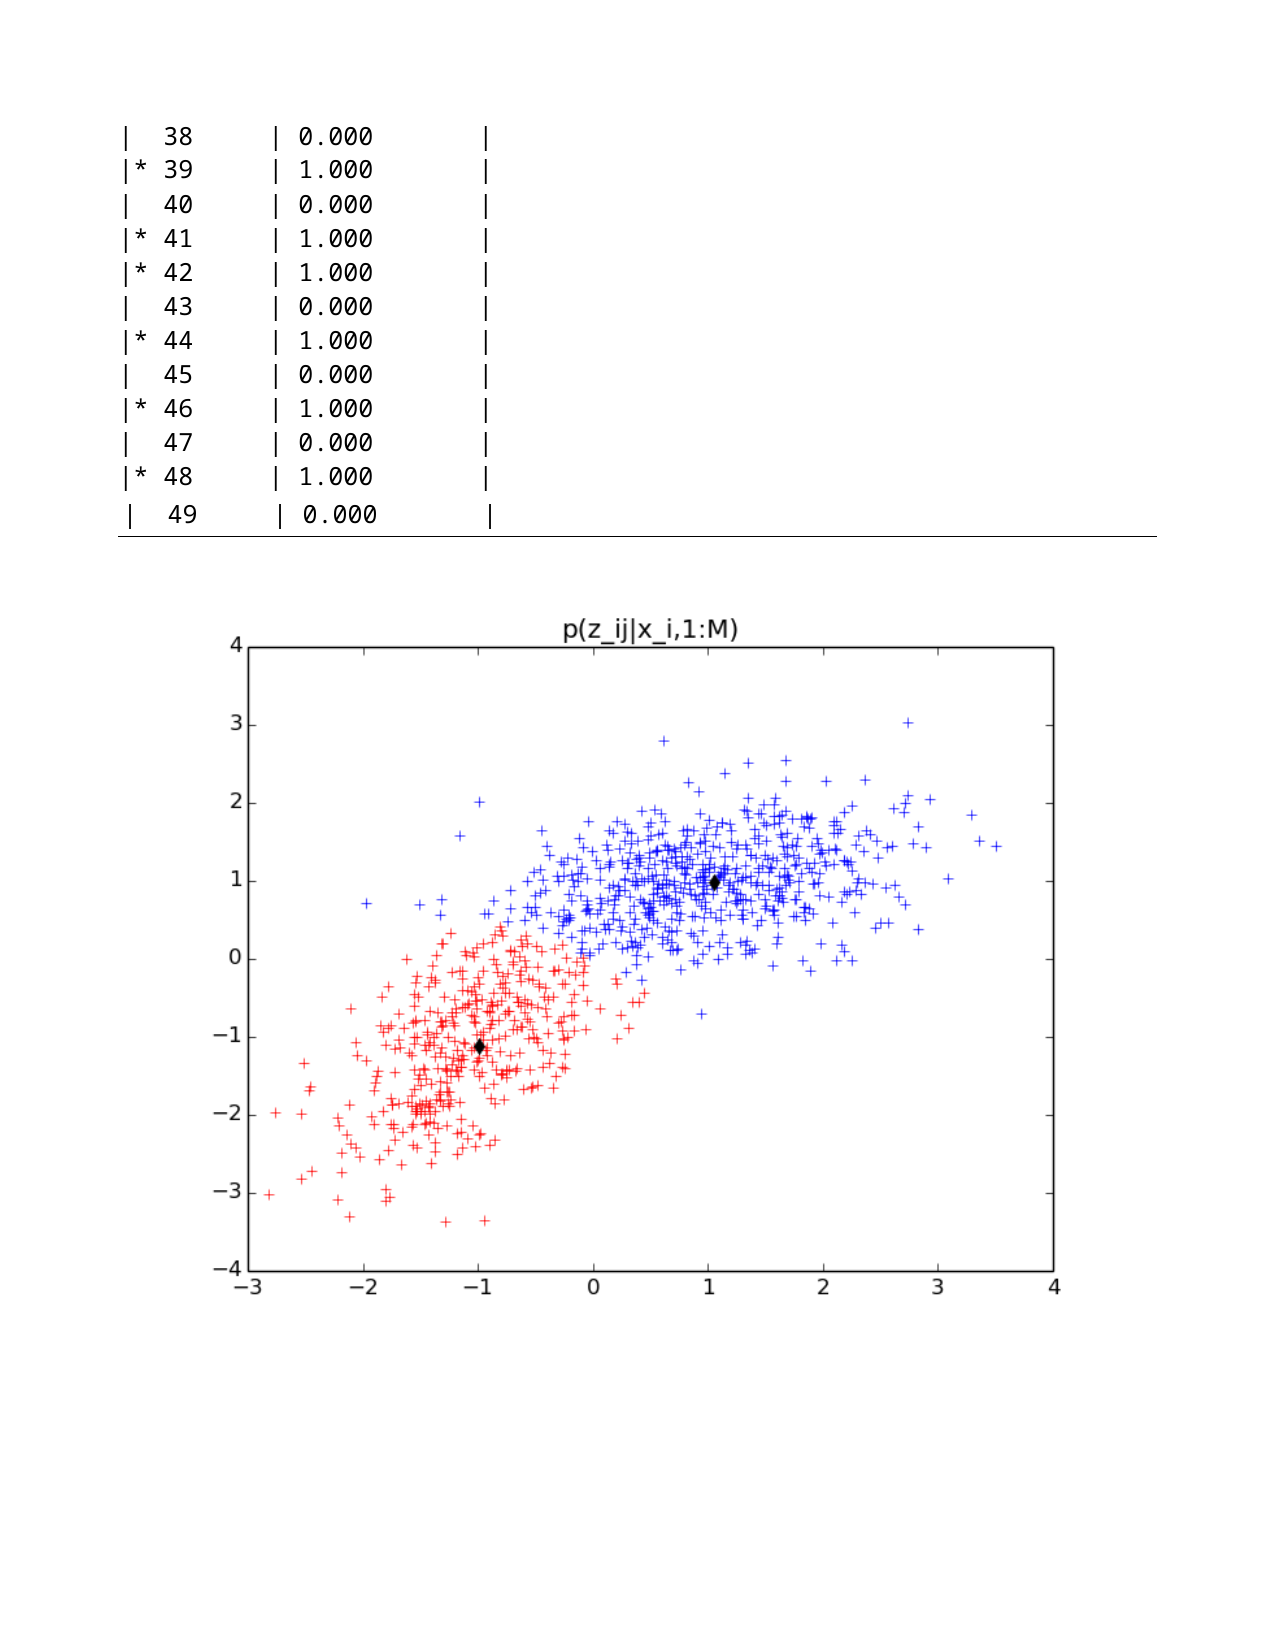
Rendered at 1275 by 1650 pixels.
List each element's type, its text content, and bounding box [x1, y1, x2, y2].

text | 45 | 0.000 | [118, 357, 1157, 391]
text | 43 | 0.000 | [118, 288, 1157, 322]
text | 38 | 0.000 | [118, 118, 1157, 152]
text |* 44 | 1.000 | [118, 322, 1157, 357]
text |* 41 | 1.000 | [118, 220, 1157, 254]
text | 47 | 0.000 | [118, 425, 1157, 459]
picture [118, 569, 1157, 1349]
text |* 42 | 1.000 | [118, 254, 1157, 288]
text |* 48 | 1.000 | [118, 459, 1157, 493]
text |* 46 | 1.000 | [118, 391, 1157, 425]
text |* 39 | 1.000 | [118, 152, 1157, 186]
text | 49 | 0.000 | [118, 493, 1157, 536]
text | 40 | 0.000 | [118, 186, 1157, 220]
